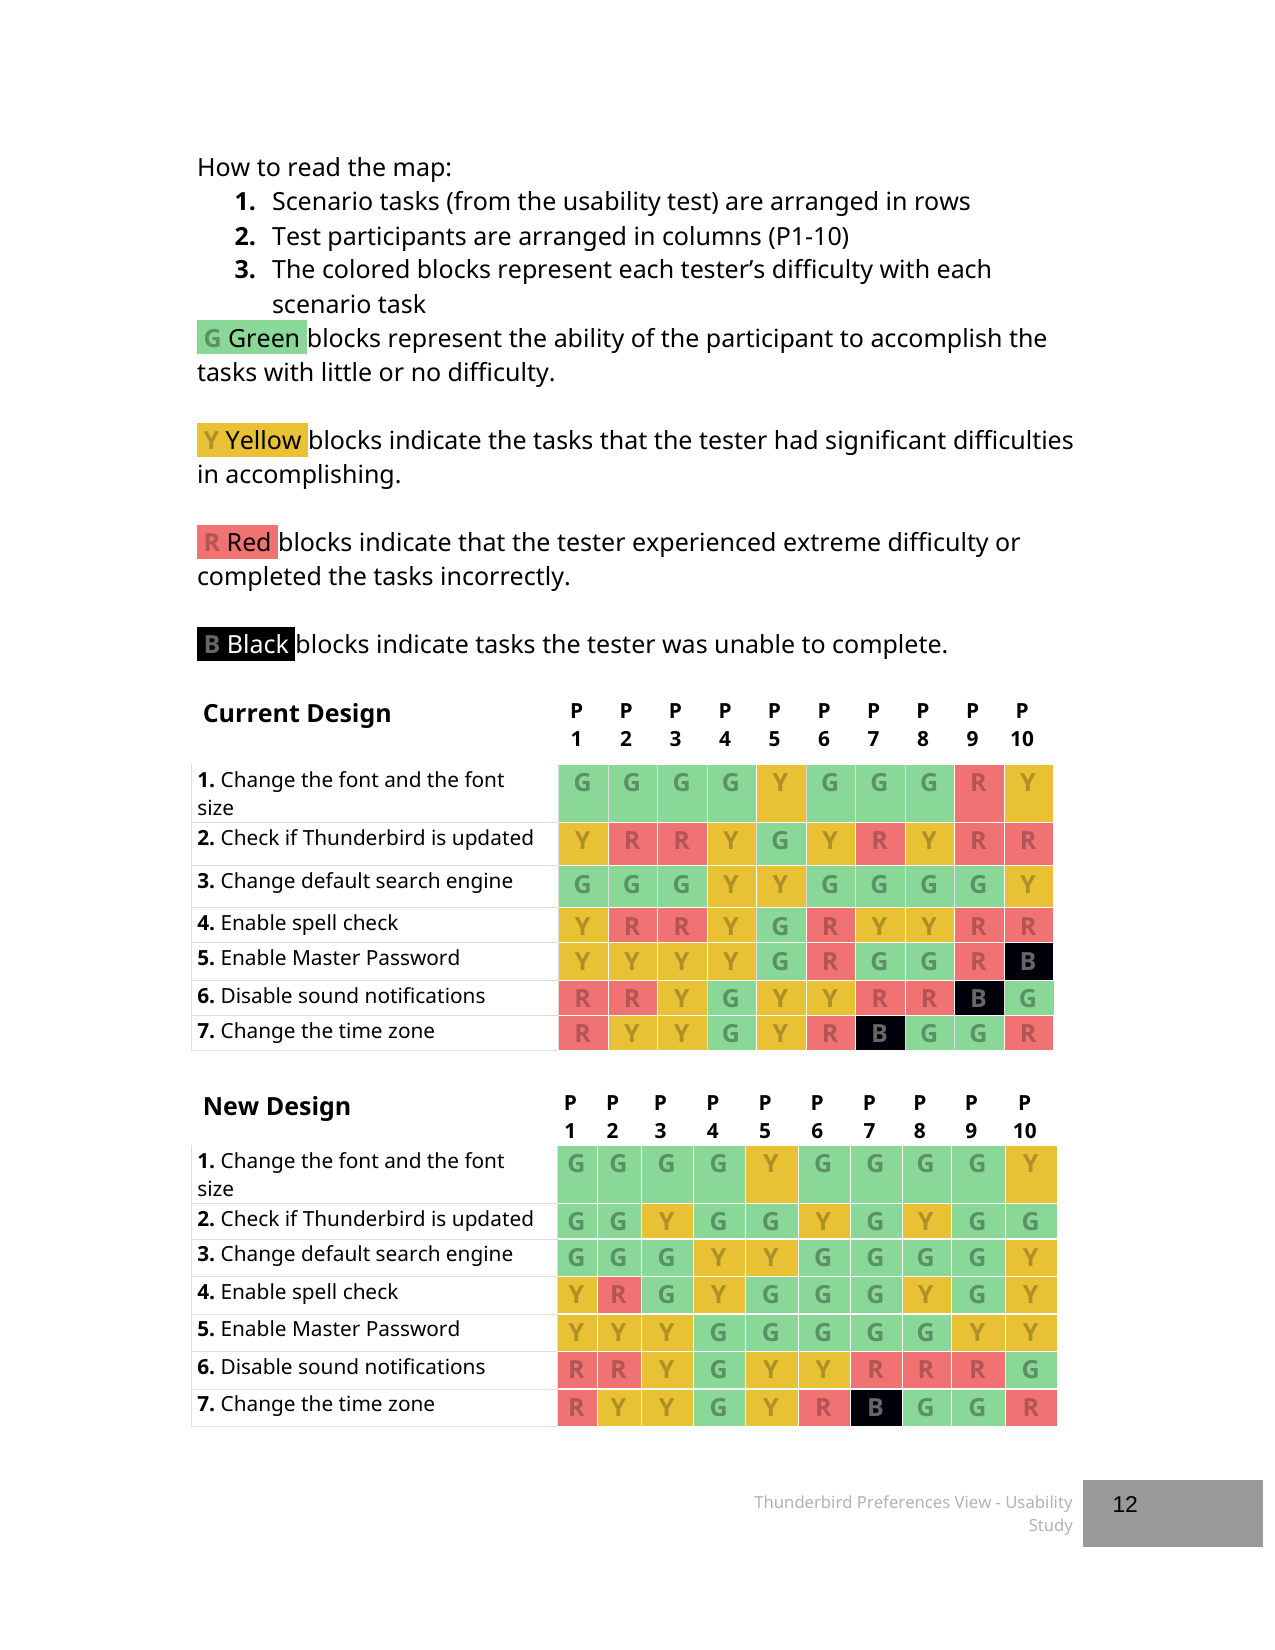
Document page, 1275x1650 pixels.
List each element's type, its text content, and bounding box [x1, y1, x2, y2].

table_cell Y [1006, 1277, 1057, 1313]
table_header P 7 [856, 696, 905, 764]
table_cell G [903, 1240, 951, 1276]
table_cell Y [658, 1016, 707, 1050]
table_header P 8 [906, 696, 954, 764]
table_cell R [609, 908, 657, 942]
table_cell Y [558, 1315, 597, 1351]
table_cell 2. Check if Thunderbird is updated [192, 1204, 557, 1238]
table_cell R [598, 1352, 641, 1388]
table_cell Y [598, 1390, 641, 1426]
table_cell G [799, 1240, 850, 1276]
table_cell Y [558, 1277, 597, 1313]
table_cell 4. Enable spell check [192, 908, 558, 942]
table_cell G [746, 1277, 798, 1313]
table_cell G [694, 1204, 745, 1238]
table_cell G [1006, 1204, 1057, 1238]
table_cell G [642, 1146, 693, 1203]
table_header P 3 [658, 696, 707, 764]
table_cell G [851, 1315, 902, 1351]
table_cell Y [642, 1204, 693, 1238]
table_cell R [1005, 823, 1053, 865]
table_cell Y [694, 1240, 745, 1276]
table_header P 3 [642, 1088, 693, 1145]
table_header P 8 [903, 1088, 951, 1145]
table_cell G [903, 1315, 951, 1351]
table_cell G [952, 1277, 1005, 1313]
table_cell G [559, 866, 608, 907]
table_cell R [558, 1390, 597, 1426]
table_cell R [609, 823, 657, 865]
table_cell G [609, 765, 657, 822]
table_cell R [1005, 1016, 1053, 1050]
table_cell Y [903, 1204, 951, 1238]
table_cell Y [658, 943, 707, 980]
table_cell Y [1006, 1315, 1057, 1351]
table_cell Y [906, 823, 954, 865]
table_cell Y [807, 823, 855, 865]
table_header P 9 [952, 1088, 1005, 1145]
table_cell Y [746, 1352, 798, 1388]
table_cell 7. Change the time zone [192, 1390, 557, 1426]
table_cell G [708, 1016, 756, 1050]
table_cell G [598, 1146, 641, 1203]
table_cell G [757, 943, 806, 980]
table_cell Y [799, 1352, 850, 1388]
table_cell 6. Disable sound notifications [192, 1352, 557, 1388]
table_cell Y [559, 823, 608, 865]
table_cell B [955, 981, 1004, 1015]
table_cell G [559, 765, 608, 822]
table_header P 6 [807, 696, 855, 764]
table_cell R [955, 765, 1004, 822]
table_cell G [903, 1146, 951, 1203]
table_cell R [807, 908, 855, 942]
table_cell R [559, 981, 608, 1015]
table_cell 1. Change the font and the font size [192, 764, 558, 822]
table_cell G [558, 1240, 597, 1276]
table_cell G [799, 1315, 850, 1351]
table_cell G [851, 1240, 902, 1276]
table_header P 4 [694, 1088, 745, 1145]
text R Red blocks indicate that the tester experienced extreme difficulty or completed the tasks incorrectly. [197, 525, 1079, 593]
table_cell G [906, 1016, 954, 1050]
table_cell G [906, 765, 954, 822]
table_cell R [955, 908, 1004, 942]
table_cell Y [598, 1315, 641, 1351]
table_cell R [609, 981, 657, 1015]
text B Black blocks indicate tasks the tester was unable to complete. [197, 627, 1079, 661]
table_header P 1 [559, 696, 608, 764]
table_cell 4. Enable spell check [192, 1277, 557, 1313]
table_cell G [851, 1204, 902, 1238]
table_cell R [807, 943, 855, 980]
table_cell Y [708, 823, 756, 865]
table_cell Y [807, 981, 855, 1015]
table_cell G [1006, 1352, 1057, 1388]
table_cell G [746, 1204, 798, 1238]
table_cell Y [746, 1390, 798, 1426]
table_cell Y [906, 908, 954, 942]
table_cell Y [1006, 1240, 1057, 1276]
table_cell G [851, 1146, 902, 1203]
table_cell G [642, 1240, 693, 1276]
table_cell G [856, 943, 905, 980]
table_cell G [609, 866, 657, 907]
table_cell R [851, 1352, 902, 1388]
table_cell R [598, 1277, 641, 1313]
table_cell B [1005, 943, 1053, 980]
table_cell G [851, 1277, 902, 1313]
table_cell Y [708, 943, 756, 980]
table_header P 10 [1005, 696, 1053, 764]
table_cell Y [856, 908, 905, 942]
table_header P 7 [851, 1088, 902, 1145]
table_cell G [558, 1146, 597, 1203]
table_cell G [598, 1204, 641, 1238]
table_header P 5 [746, 1088, 798, 1145]
table_header New Design [191, 1087, 557, 1145]
table_cell Y [746, 1240, 798, 1276]
table_cell G [856, 866, 905, 907]
table_cell G [952, 1146, 1005, 1203]
table_cell R [1006, 1390, 1057, 1426]
table_cell G [658, 866, 707, 907]
table_cell R [955, 823, 1004, 865]
table_cell Y [642, 1352, 693, 1388]
table_cell R [952, 1352, 1005, 1388]
table_cell Y [658, 981, 707, 1015]
table_cell G [558, 1204, 597, 1238]
table_cell G [694, 1315, 745, 1351]
table_cell G [642, 1277, 693, 1313]
table_cell Y [694, 1277, 745, 1313]
table_header P 10 [1006, 1088, 1057, 1145]
table_cell G [955, 866, 1004, 907]
table_cell R [856, 981, 905, 1015]
text How to read the map: [197, 150, 1079, 184]
table_cell R [856, 823, 905, 865]
table_cell Y [708, 908, 756, 942]
table_cell Y [559, 943, 608, 980]
table_cell G [757, 823, 806, 865]
table_header P 6 [799, 1088, 850, 1145]
table_cell G [757, 908, 806, 942]
table_cell B [856, 1016, 905, 1050]
list Test participants are arranged in columns (P1-10) [234, 218, 1079, 252]
table_cell Y [559, 908, 608, 942]
table_cell Y [952, 1315, 1005, 1351]
table_cell R [799, 1390, 850, 1426]
table_cell Y [1006, 1146, 1057, 1203]
table_cell Y [757, 981, 806, 1015]
table_cell G [658, 765, 707, 822]
table_cell Y [799, 1204, 850, 1238]
table_cell G [952, 1204, 1005, 1238]
text G Green blocks represent the ability of the participant to accomplish the tasks with little or no difficulty. [197, 320, 1079, 388]
table_cell Y [757, 866, 806, 907]
table_cell G [708, 765, 756, 822]
table_cell R [559, 1016, 608, 1050]
table_cell 3. Change default search engine [192, 1240, 557, 1276]
table_cell G [799, 1146, 850, 1203]
table_cell 7. Change the time zone [192, 1016, 558, 1050]
table_cell R [906, 981, 954, 1015]
table_cell G [746, 1315, 798, 1351]
table_cell Y [642, 1390, 693, 1426]
table_cell Y [1005, 866, 1053, 907]
table_cell Y [903, 1277, 951, 1313]
list The colored blocks represent each tester’s difficulty with each scenario task [234, 252, 1079, 320]
table_cell R [955, 943, 1004, 980]
table_cell 2. Check if Thunderbird is updated [192, 823, 558, 865]
table_cell Y [757, 1016, 806, 1050]
table_cell R [1005, 908, 1053, 942]
table_cell G [708, 981, 756, 1015]
table_cell Y [642, 1315, 693, 1351]
table_cell B [851, 1390, 902, 1426]
table_header P 1 [558, 1088, 597, 1145]
table_cell G [903, 1390, 951, 1426]
table_cell R [658, 823, 707, 865]
table_cell G [807, 866, 855, 907]
table_cell 5. Enable Master Password [192, 943, 558, 980]
table_header P 4 [708, 696, 756, 764]
table_cell 5. Enable Master Password [192, 1315, 557, 1351]
table_header P 2 [598, 1088, 641, 1145]
table_cell G [799, 1277, 850, 1313]
table_cell R [903, 1352, 951, 1388]
table_cell Y [757, 765, 806, 822]
table_cell R [658, 908, 707, 942]
table_cell G [955, 1016, 1004, 1050]
table_cell G [952, 1390, 1005, 1426]
text Y Yellow blocks indicate the tasks that the tester had significant difficulties in accomplishing. [197, 422, 1079, 491]
table_cell G [906, 943, 954, 980]
table_cell G [694, 1390, 745, 1426]
table_cell G [694, 1352, 745, 1388]
table_cell Y [1005, 765, 1053, 822]
table_cell 1. Change the font and the font size [192, 1145, 557, 1203]
table_header P 9 [955, 696, 1004, 764]
table_header P 2 [609, 696, 657, 764]
list Scenario tasks (from the usability test) are arranged in rows [234, 184, 1079, 218]
table_cell G [856, 765, 905, 822]
table_cell R [558, 1352, 597, 1388]
table_cell 3. Change default search engine [192, 866, 558, 907]
table_cell R [807, 1016, 855, 1050]
table_cell G [1005, 981, 1054, 1015]
table_cell Y [609, 1016, 657, 1050]
table_cell Y [746, 1146, 798, 1203]
table_cell G [598, 1240, 641, 1276]
table_cell G [906, 866, 954, 907]
table_cell G [807, 765, 855, 822]
table_cell Y [708, 866, 756, 907]
table_cell G [694, 1146, 745, 1203]
table_cell Y [609, 943, 657, 980]
table_header Current Design [191, 695, 558, 764]
table_cell 6. Disable sound notifications [192, 981, 558, 1015]
table_header P 5 [757, 696, 806, 764]
table_cell G [952, 1240, 1005, 1276]
